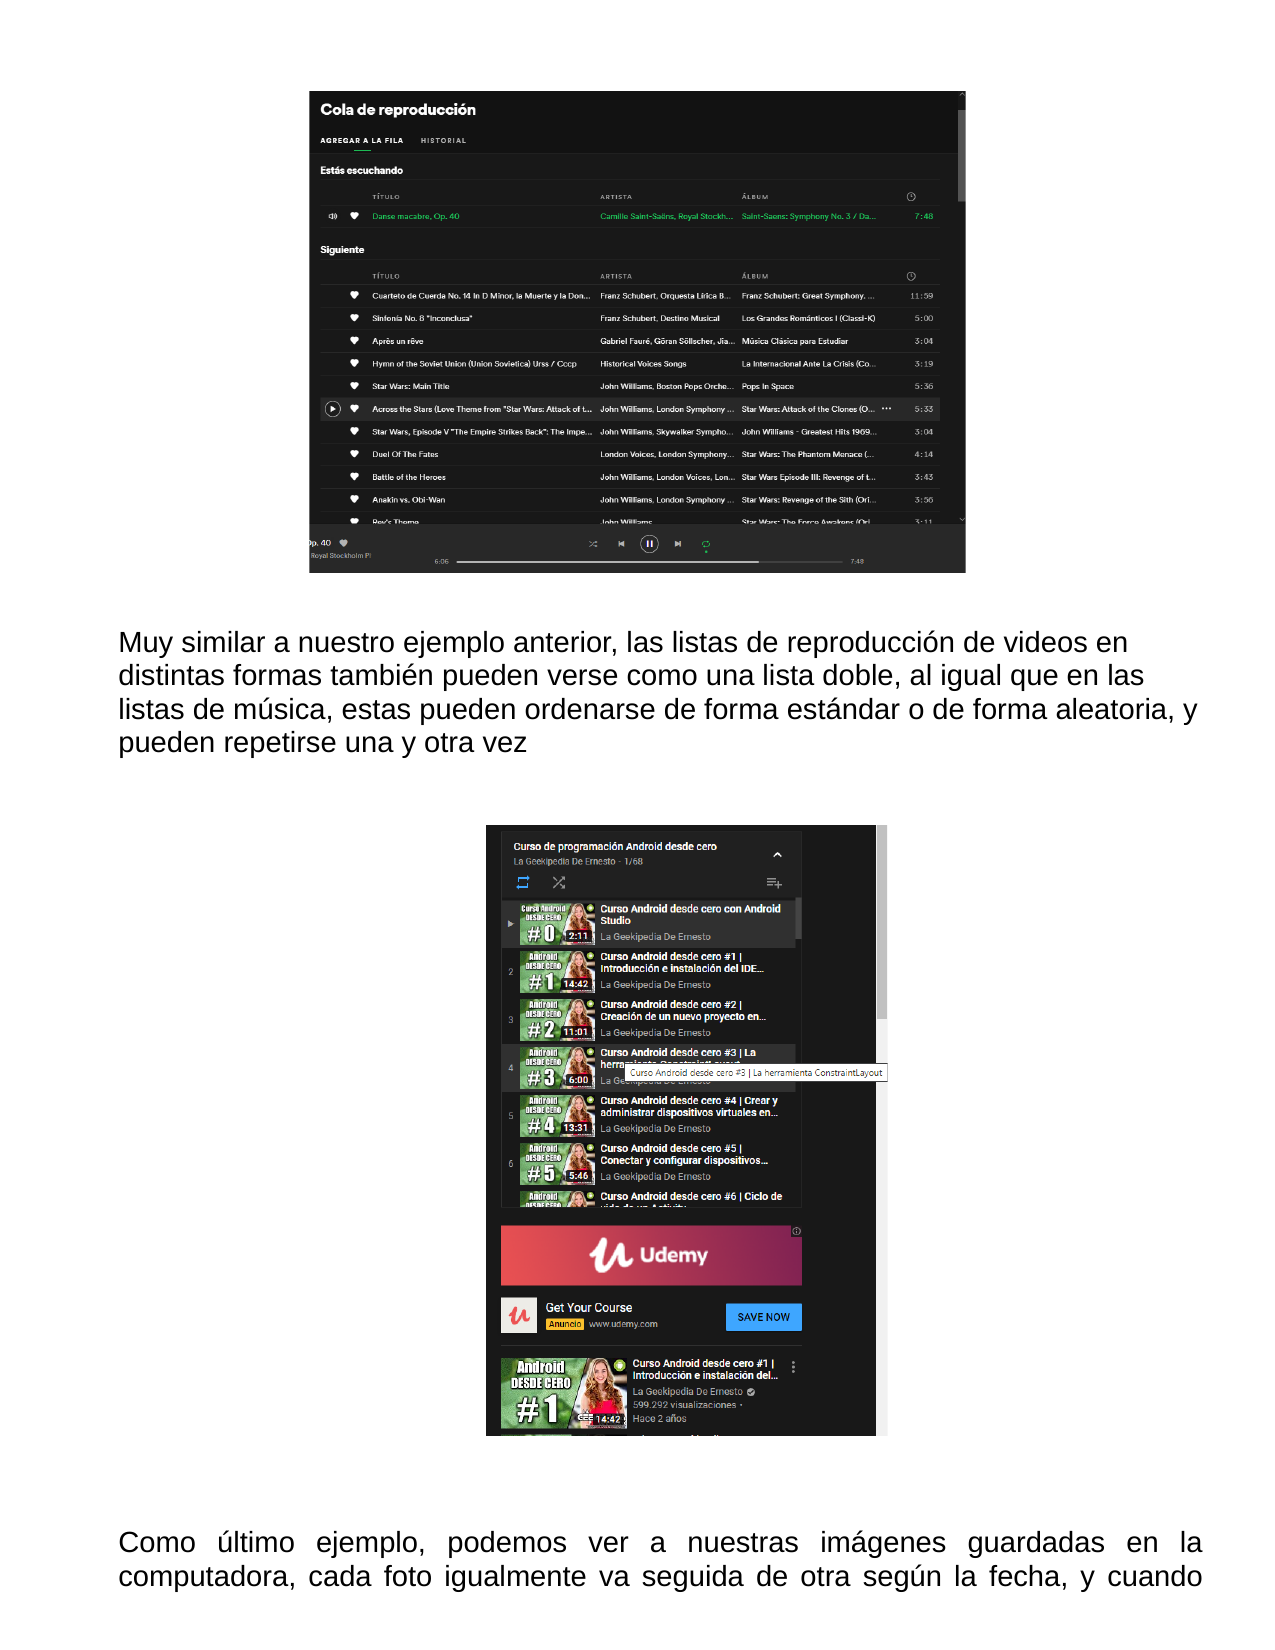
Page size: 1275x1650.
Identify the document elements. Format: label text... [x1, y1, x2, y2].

text Muy similar a nuestro ejemplo anterior, las listas de reproducción de videos en distintas formas también pueden verse como una lista doble, al igual que en las listas de música, estas pueden ordenarse de forma estándar o de forma aleatoria, y pueden repetirse una y otra vez [118, 624, 1205, 759]
text Como último ejemplo, podemos ver a nuestras imágenes guardadas en la computadora, cada foto igualmente va seguida de otra según la fecha, y cuando [118, 1525, 1205, 1592]
